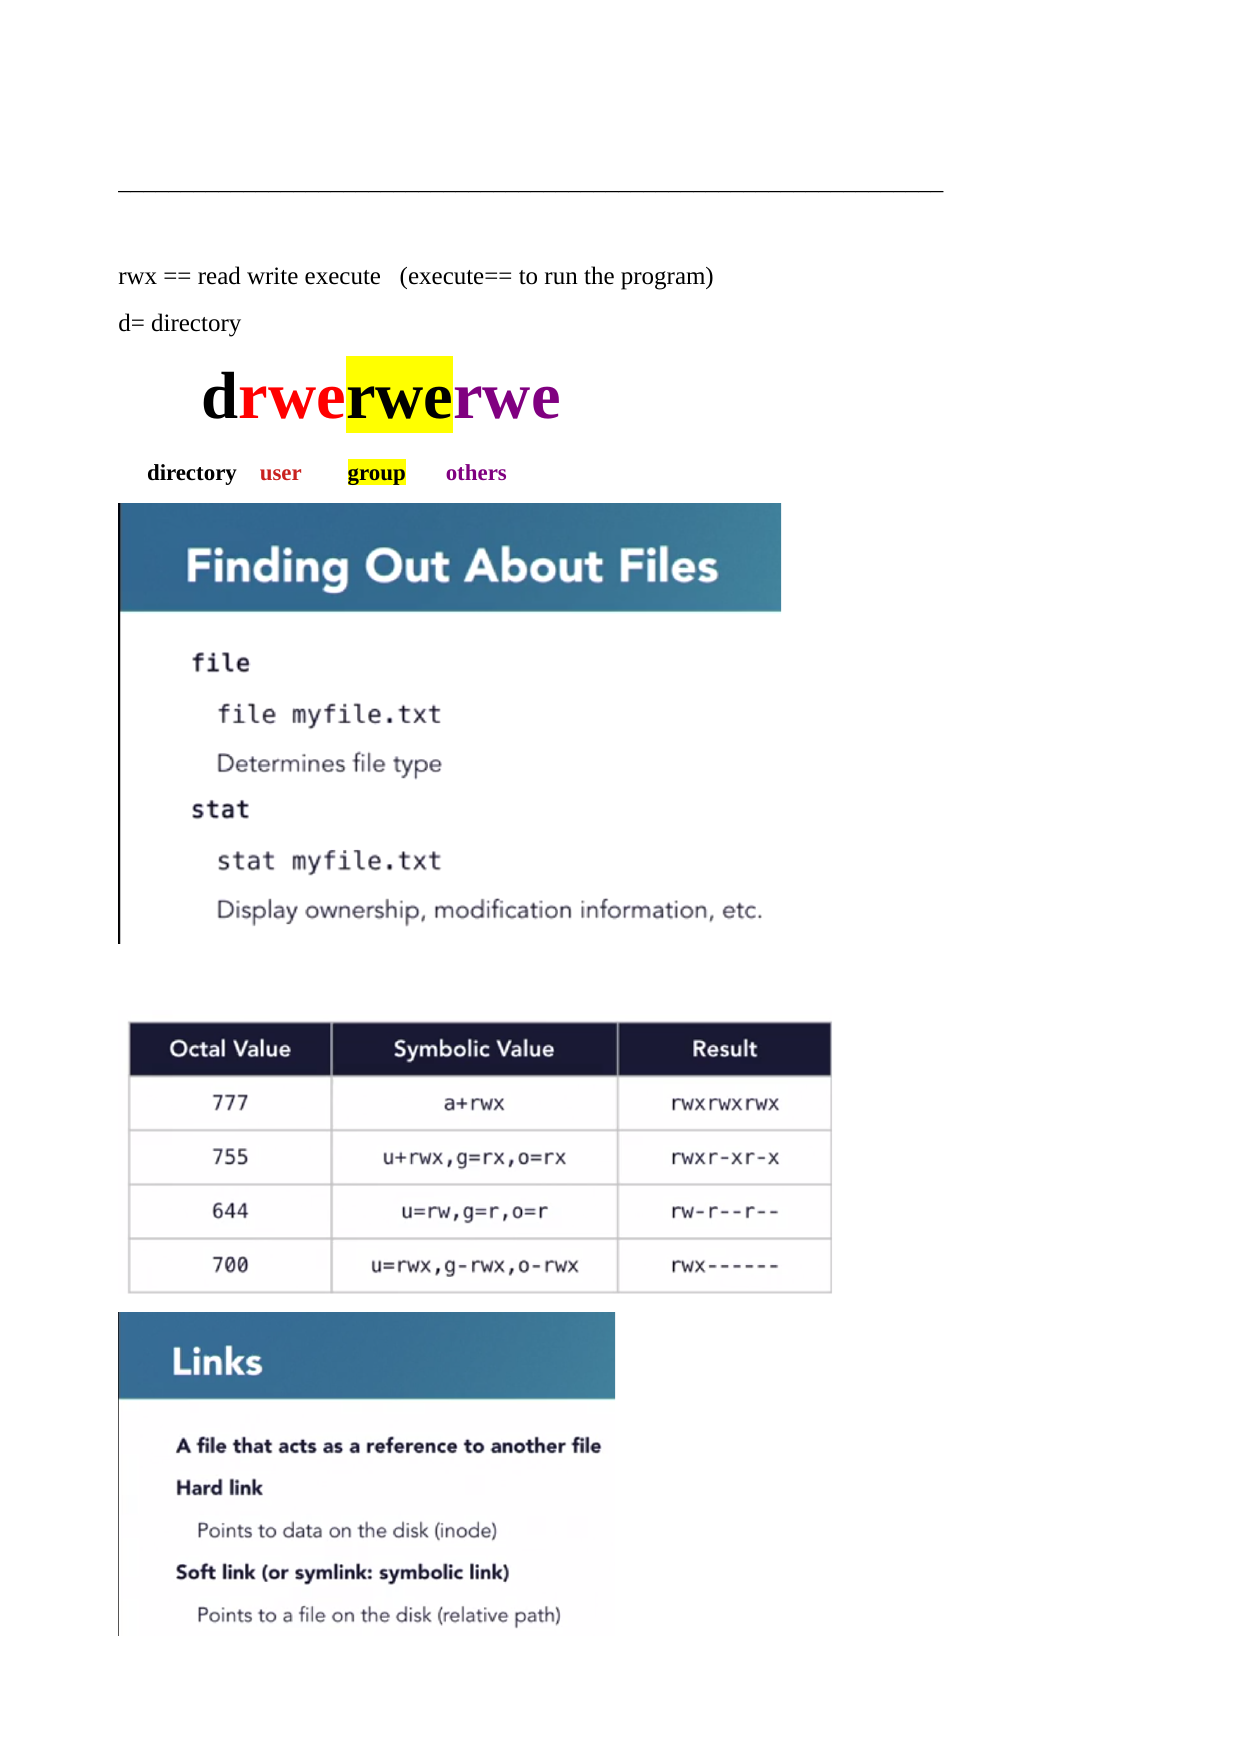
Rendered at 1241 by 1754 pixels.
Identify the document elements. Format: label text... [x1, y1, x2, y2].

text __________________________________________________________________ [118, 166, 1122, 194]
picture [118, 503, 782, 944]
text rwx == read write execute (execute== to run the program) [118, 261, 1122, 290]
picture [118, 1010, 833, 1294]
text directory user group others [118, 459, 1122, 485]
text d= directory [118, 308, 1122, 337]
picture [118, 1312, 476, 1636]
text drwerwerwe [118, 356, 1122, 433]
